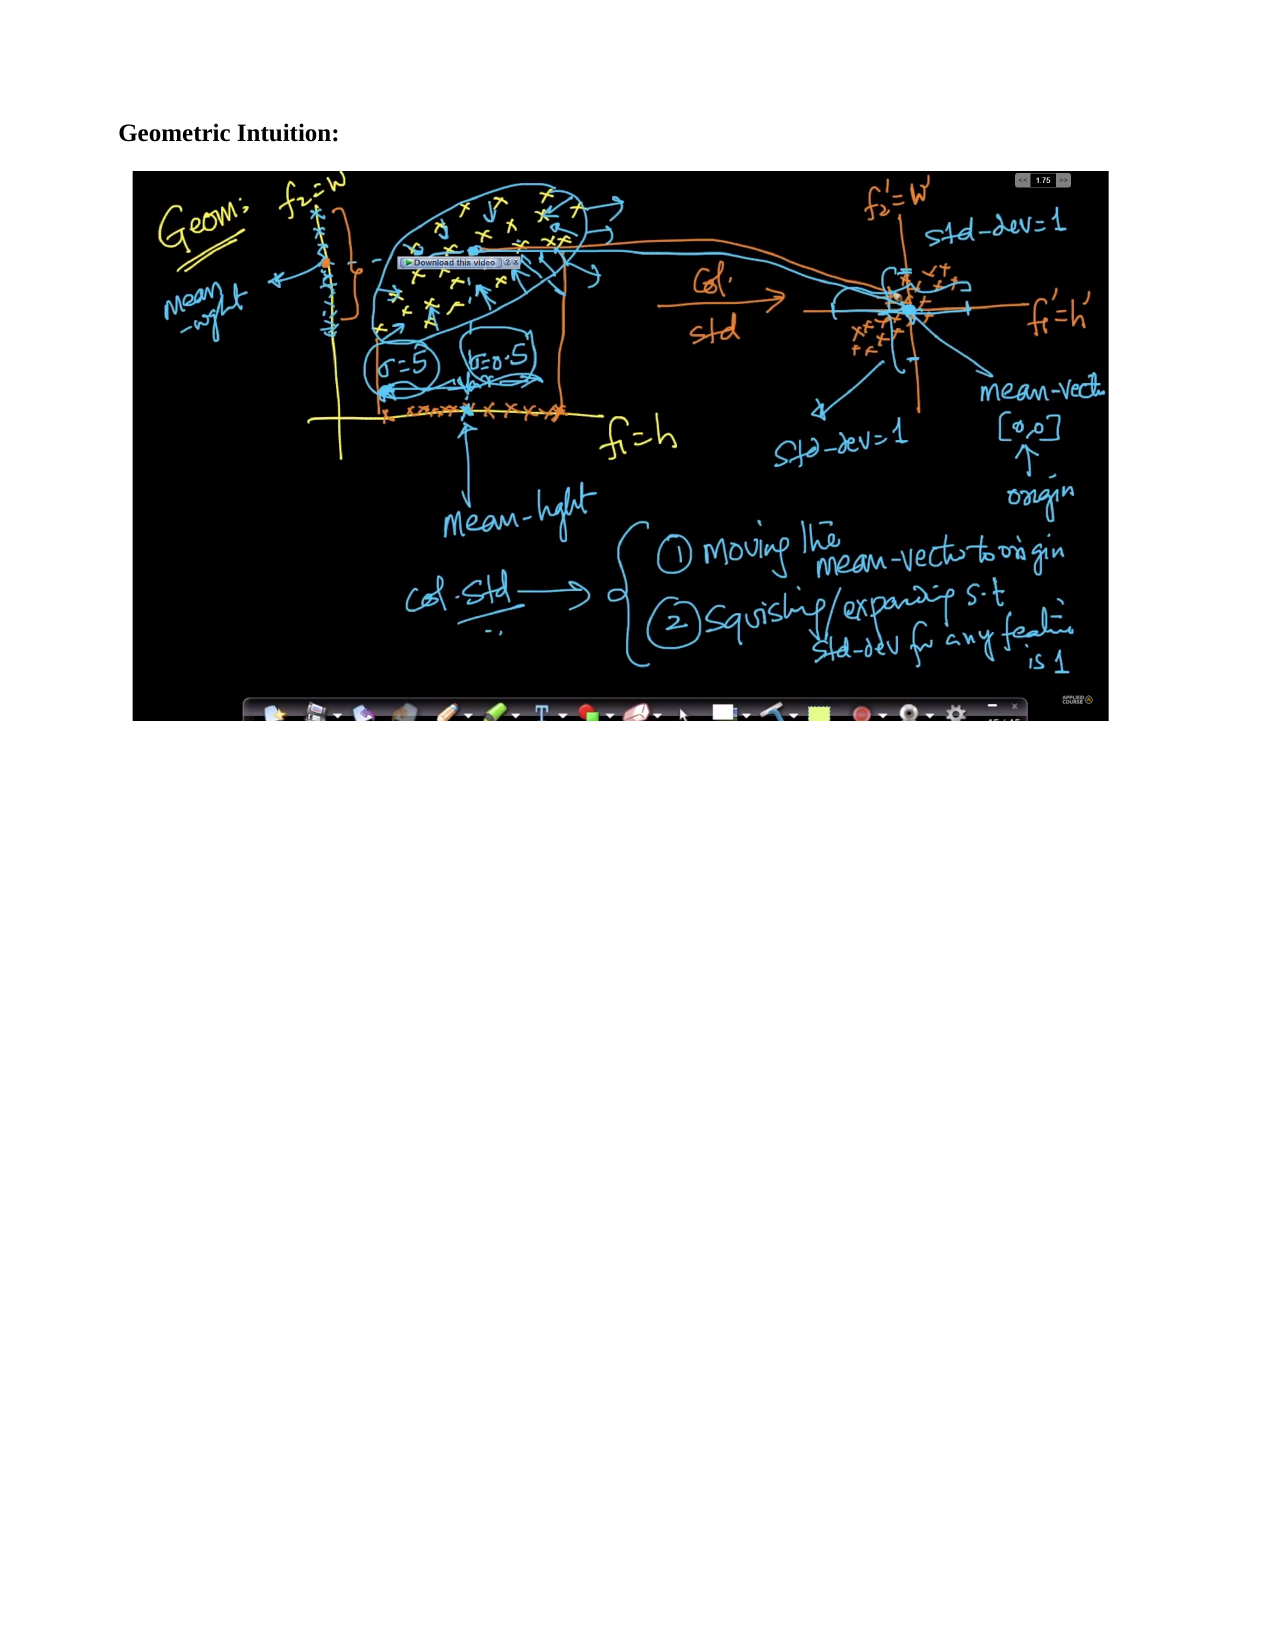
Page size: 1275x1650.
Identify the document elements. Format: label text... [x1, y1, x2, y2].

picture [132, 171, 1109, 721]
text Geometric Intuition: [118, 118, 1157, 147]
